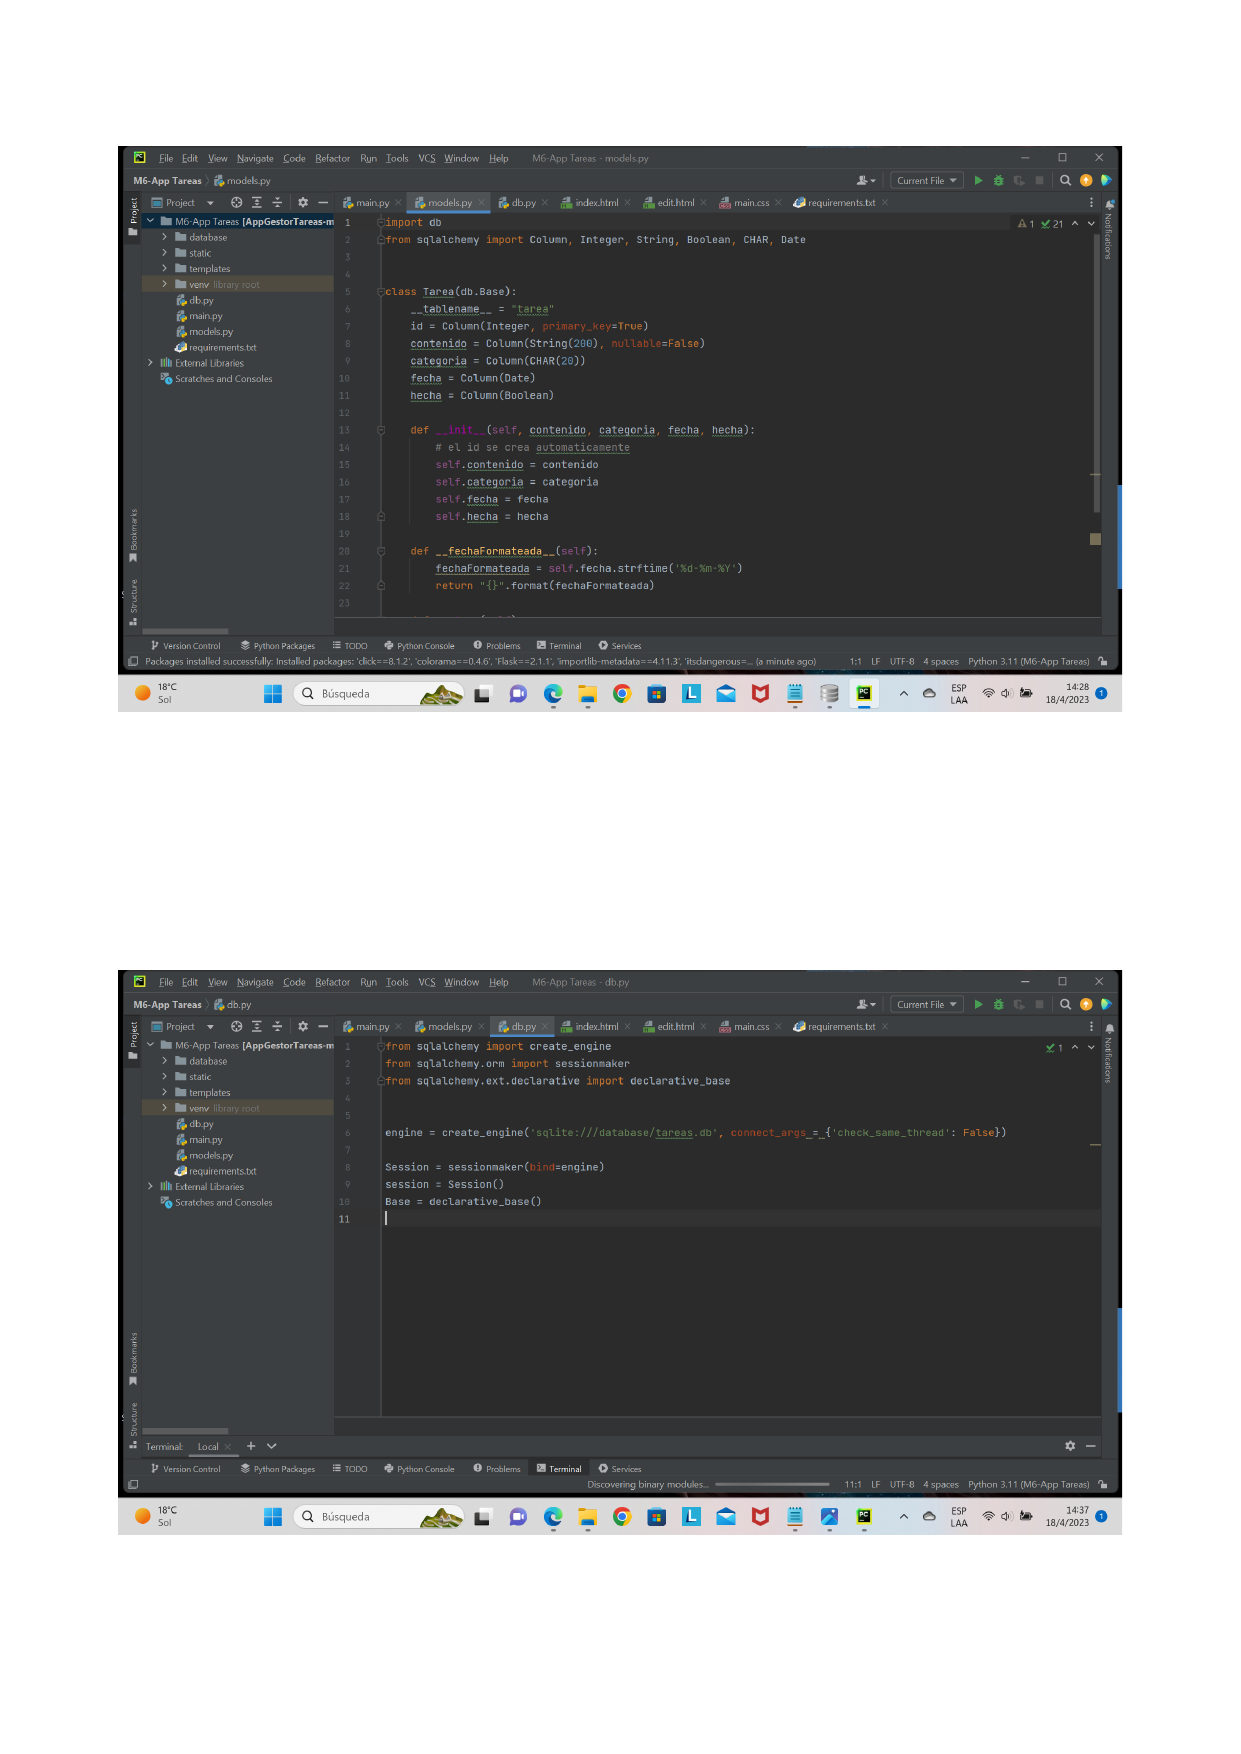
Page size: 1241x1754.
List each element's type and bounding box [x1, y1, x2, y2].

picture [118, 970, 1123, 1535]
picture [118, 146, 1123, 712]
